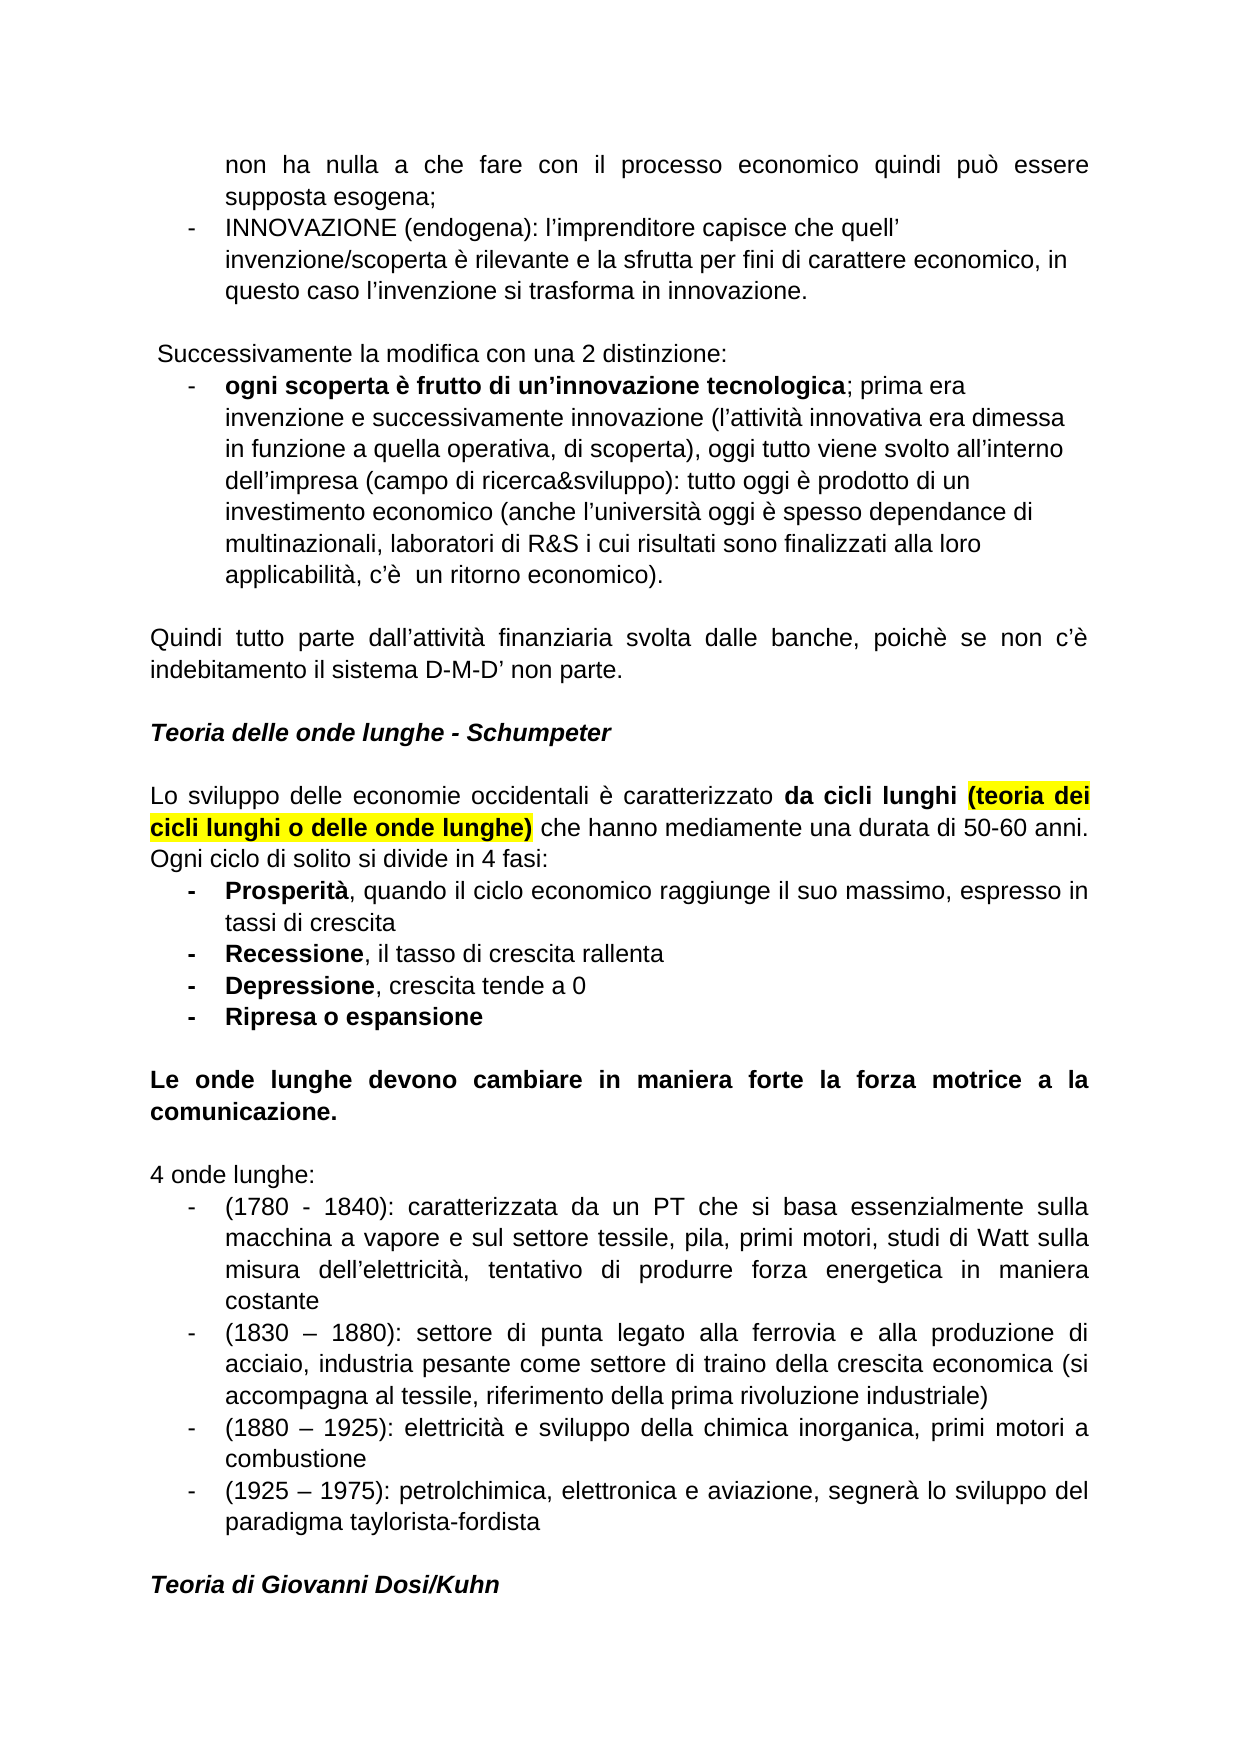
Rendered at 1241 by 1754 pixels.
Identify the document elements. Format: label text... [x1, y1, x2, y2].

list Recessione, il tasso di crescita rallenta [187, 939, 1090, 968]
text Le onde lunghe devono cambiare in maniera forte la forza motrice a la comunicazione. [150, 1065, 1090, 1126]
list non ha nulla a che fare con il processo economico quindi può essere supposta esogena; [187, 150, 1090, 210]
list Depressione, crescita tende a 0 [187, 971, 1090, 999]
list Prosperità, quando il ciclo economico raggiunge il suo massimo, espresso in tassi di crescita [187, 876, 1090, 936]
list (1780 - 1840): caratterizzata da un PT che si basa essenzialmente sulla macchina a vapore e sul settore tessile, pila, primi motori, studi di Watt sulla misura dell’elettricità, tentativo di produrre forza energetica in maniera costante [187, 1192, 1090, 1315]
text 4 onde lunghe: [150, 1160, 1090, 1189]
text Teoria delle onde lunghe - Schumpeter [150, 718, 1090, 747]
text Lo sviluppo delle economie occidentali è caratterizzato da cicli lunghi (teoria dei cicli lunghi o delle onde lunghe) che hanno mediamente una durata di 50-60 anni. Ogni ciclo di solito si divide in 4 fasi: [150, 781, 1090, 873]
list INNOVAZIONE (endogena): l’imprenditore capisce che quell’ invenzione/scoperta è rilevante e la sfrutta per fini di carattere economico, in questo caso l’invenzione si trasforma in innovazione. [187, 213, 1090, 305]
text Quindi tutto parte dall’attività finanziaria svolta dalle banche, poichè se non c’è indebitamento il sistema D-M-D’ non parte. [150, 623, 1090, 684]
list ogni scoperta è frutto di un’innovazione tecnologica; prima era invenzione e successivamente innovazione (l’attività innovativa era dimessa in funzione a quella operativa, di scoperta), oggi tutto viene svolto all’interno dell’impresa (campo di ricerca&sviluppo): tutto oggi è prodotto di un investimento economico (anche l’università oggi è spesso dependance di multinazionali, laboratori di R&S i cui risultati sono finalizzati alla loro applicabilità, c’è un ritorno economico). [187, 371, 1090, 589]
list (1830 – 1880): settore di punta legato alla ferrovia e alla produzione di acciaio, industria pesante come settore di traino della crescita economica (si accompagna al tessile, riferimento della prima rivoluzione industriale) [187, 1318, 1090, 1410]
text Successivamente la modifica con una 2 distinzione: [150, 339, 1090, 368]
list Ripresa o espansione [187, 1002, 1090, 1031]
list (1880 – 1925): elettricità e sviluppo della chimica inorganica, primi motori a combustione [187, 1412, 1090, 1473]
list (1925 – 1975): petrolchimica, elettronica e aviazione, segnerà lo sviluppo del paradigma taylorista-fordista [187, 1476, 1090, 1536]
text Teoria di Giovanni Dosi/Kuhn [150, 1570, 1090, 1599]
